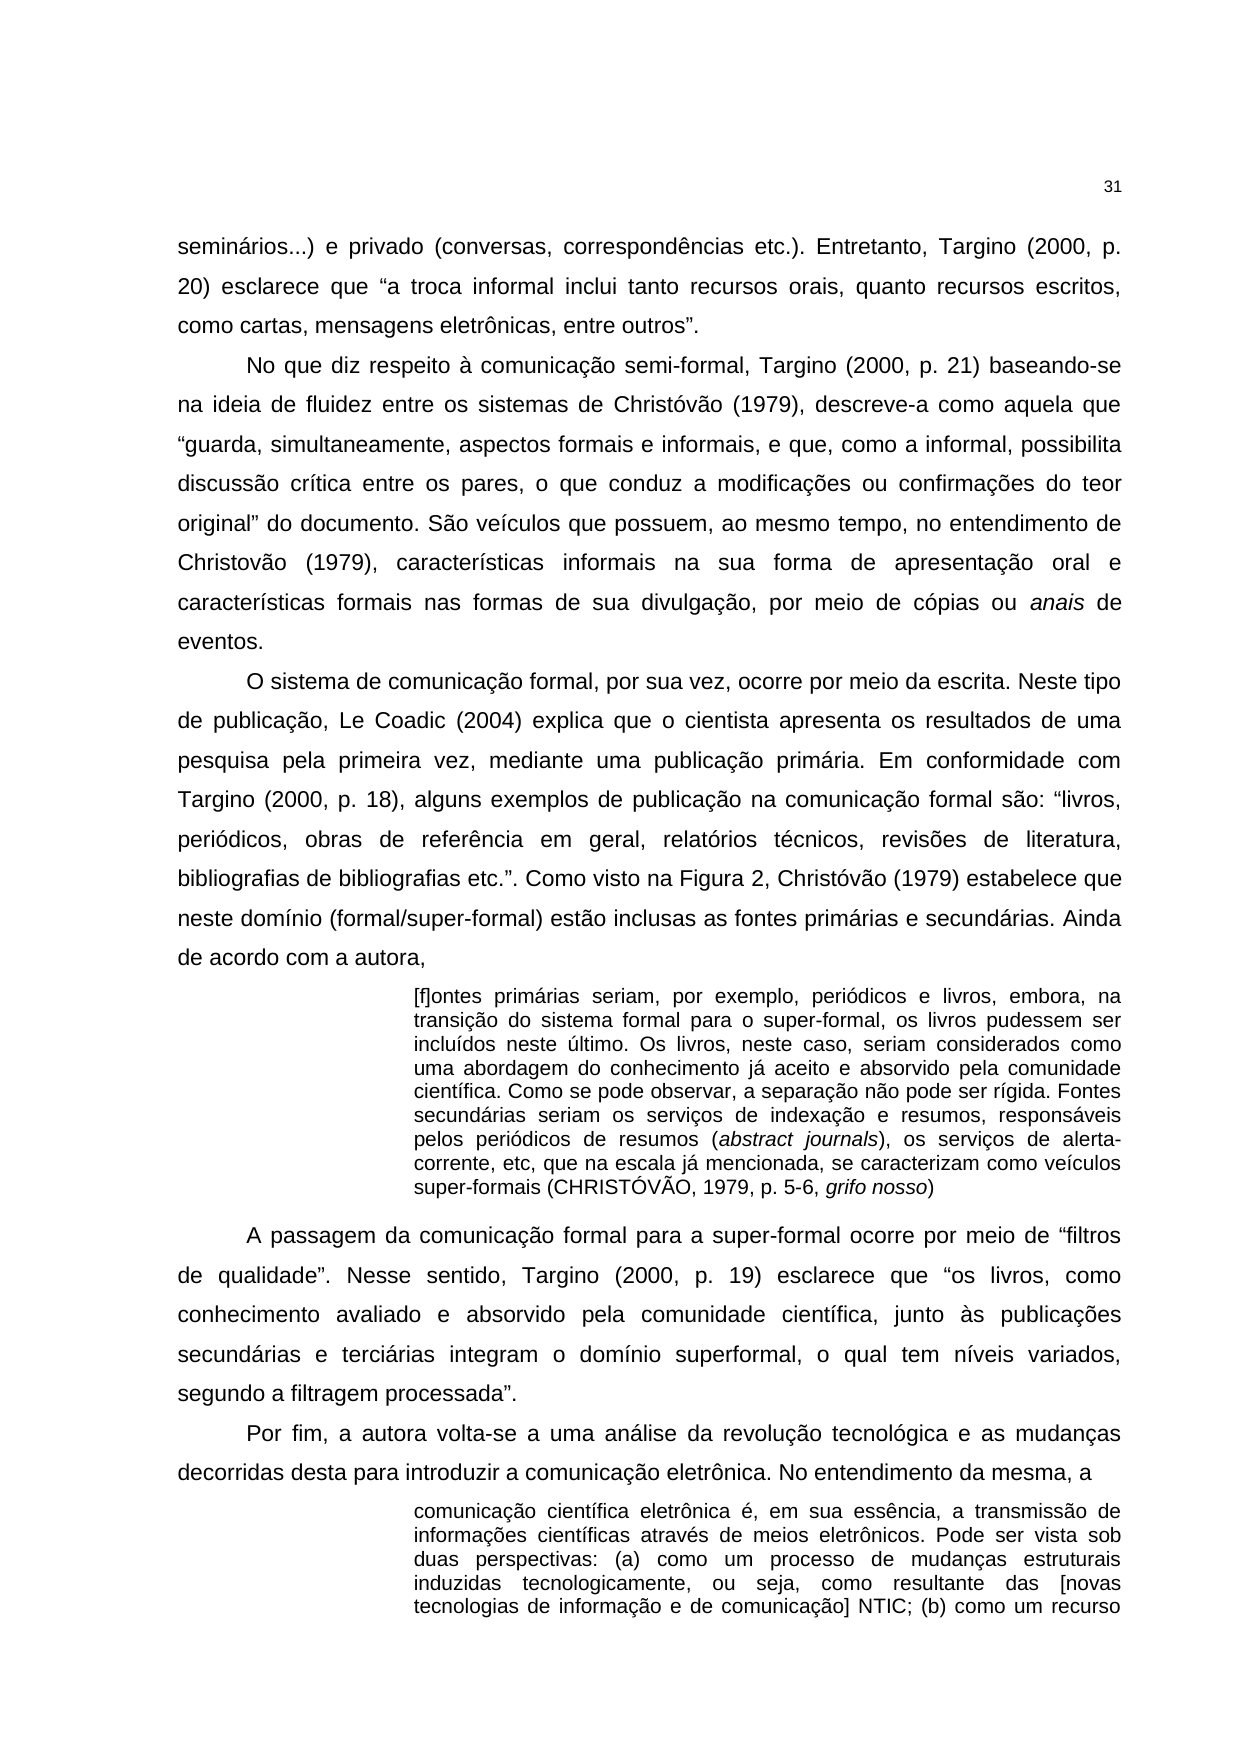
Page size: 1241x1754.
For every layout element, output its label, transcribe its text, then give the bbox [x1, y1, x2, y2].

text No que diz respeito à comunicação semi-formal, Targino (2000, p. 21) baseando-se na ideia de fluidez entre os sistemas de Christóvão (1979), descreve-a como aquela que “guarda, simultaneamente, aspectos formais e informais, e que, como a informal, possibilita discussão crítica entre os pares, o que conduz a modificações ou confirmações do teor original” do documento. São veículos que possuem, ao mesmo tempo, no entendimento de Christovão (1979), características informais na sua forma de apresentação oral e características formais nas formas de sua divulgação, por meio de cópias ou anais de eventos. [177, 352, 1122, 654]
text comunicação científica eletrônica é, em sua essência, a transmissão de informações científicas através de meios eletrônicos. Pode ser vista sob duas perspectivas: (a) como um processo de mudanças estruturais induzidas tecnologicamente, ou seja, como resultante das [novas tecnologias de informação e de comunicação] NTIC; (b) como um recurso [413, 1498, 1122, 1618]
text A passagem da comunicação formal para a super-formal ocorre por meio de “filtros de qualidade”. Nesse sentido, Targino (2000, p. 19) esclarece que “os livros, como conhecimento avaliado e absorvido pela comunidade científica, junto às publicações secundárias e terciárias integram o domínio superformal, o qual tem níveis variados, segundo a filtragem processada”. [177, 1222, 1122, 1406]
text seminários...) e privado (conversas, correspondências etc.). Entretanto, Targino (2000, p. 20) esclarece que “a troca informal inclui tanto recursos orais, quanto recursos escritos, como cartas, mensagens eletrônicas, entre outros”. [177, 233, 1122, 339]
text O sistema de comunicação formal, por sua vez, ocorre por meio da escrita. Neste tipo de publicação, Le Coadic (2004) explica que o cientista apresenta os resultados de uma pesquisa pela primeira vez, mediante uma publicação primária. Em conformidade com Targino (2000, p. 18), alguns exemplos de publicação na comunicação formal são: “livros, periódicos, obras de referência em geral, relatórios técnicos, revisões de literatura, bibliografias de bibliografias etc.”. Como visto na Figura 2, Christóvão (1979) estabelece que neste domínio (formal/super-formal) estão inclusas as fontes primárias e secundárias. Ainda de acordo com a autora, [177, 668, 1122, 970]
text Por fim, a autora volta-se a uma análise da revolução tecnológica e as mudanças decorridas desta para introduzir a comunicação eletrônica. No entendimento da mesma, a [177, 1419, 1122, 1485]
text [f]ontes primárias seriam, por exemplo, periódicos e livros, embora, na transição do sistema formal para o super-formal, os livros pudessem ser incluídos neste último. Os livros, neste caso, seriam considerados como uma abordagem do conhecimento já aceito e absorvido pela comunidade científica. Como se pode observar, a separação não pode ser rígida. Fontes secundárias seriam os serviços de indexação e resumos, responsáveis pelos periódicos de resumos (abstract journals), os serviços de alerta-corrente, etc, que na escala já mencionada, se caracterizam como veículos super-formais (CHRISTÓVÃO, 1979, p. 5-6, grifo nosso) [413, 983, 1122, 1199]
